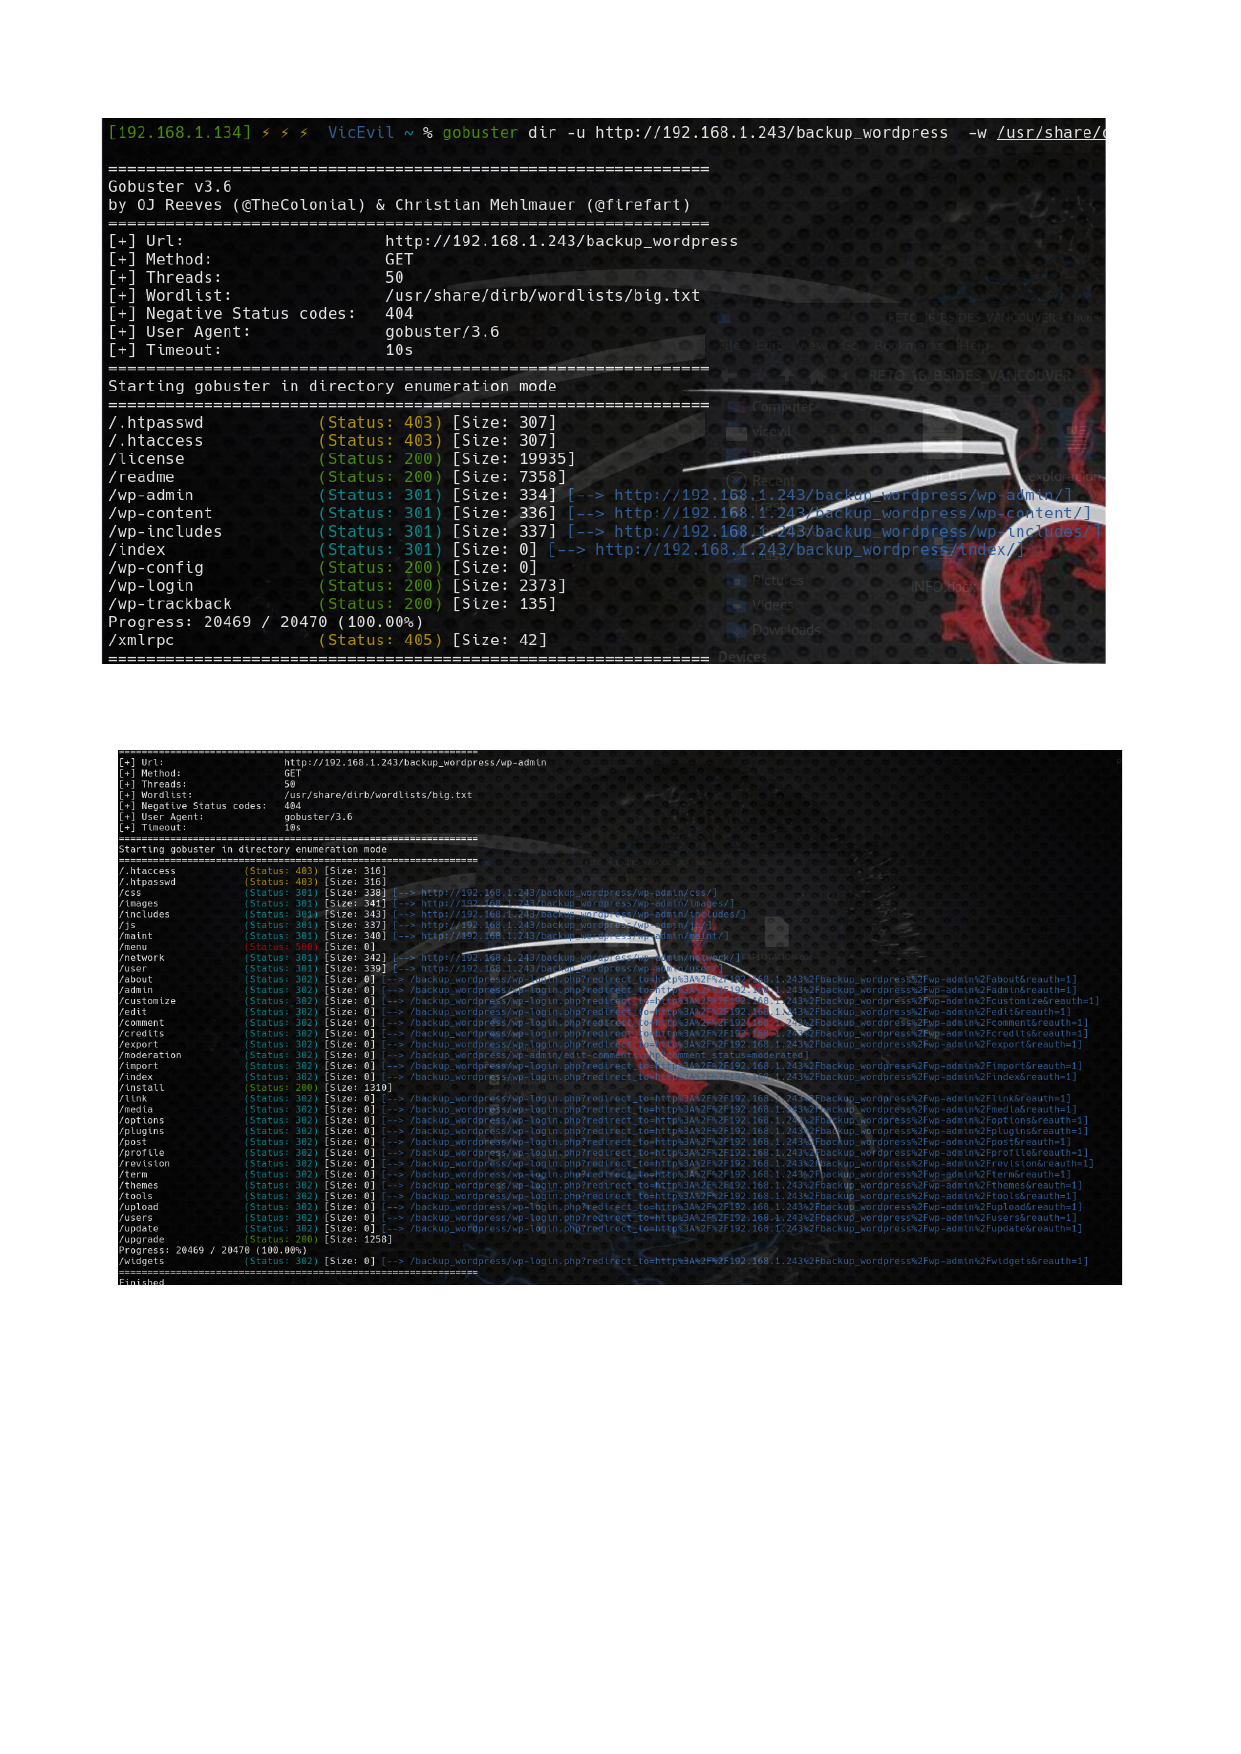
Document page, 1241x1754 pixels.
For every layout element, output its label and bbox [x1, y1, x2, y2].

picture [101, 118, 1106, 664]
picture [118, 750, 1123, 1285]
